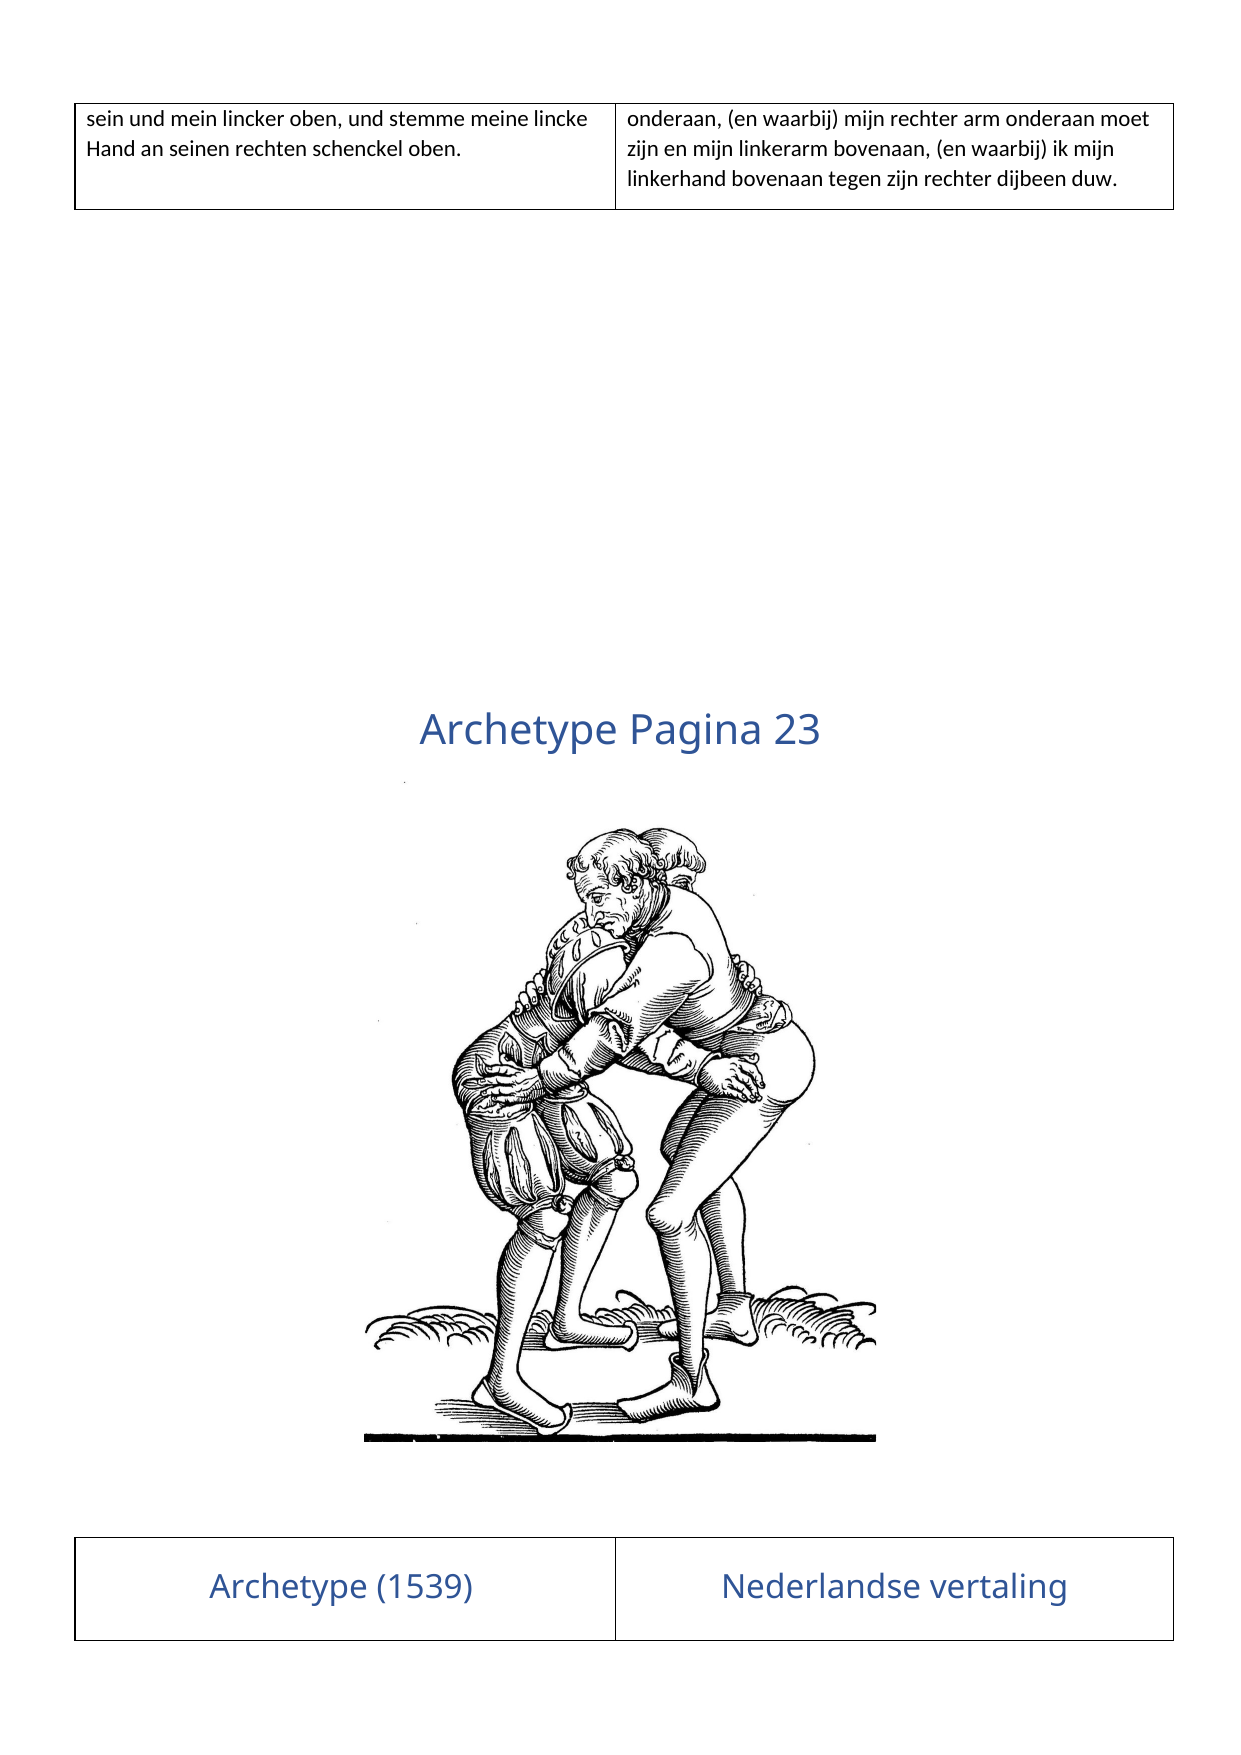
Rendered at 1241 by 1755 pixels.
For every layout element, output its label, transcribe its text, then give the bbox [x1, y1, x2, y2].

picture [364, 761, 877, 1442]
table_header Nederlandse vertaling [616, 1538, 1173, 1639]
table_header Archetype (1539) [76, 1538, 615, 1639]
table_cell sein und mein lincker oben, und stemme meine lincke Hand an seinen rechten schenckel oben. [76, 104, 615, 208]
subtitle Archetype Pagina 23 [75, 700, 1165, 757]
table_cell onderaan, (en waarbij) mijn rechter arm onderaan moet zijn en mijn linkerarm bovenaan, (en waarbij) ik mijn linkerhand bovenaan tegen zijn rechter dijbeen duw. [616, 104, 1173, 208]
